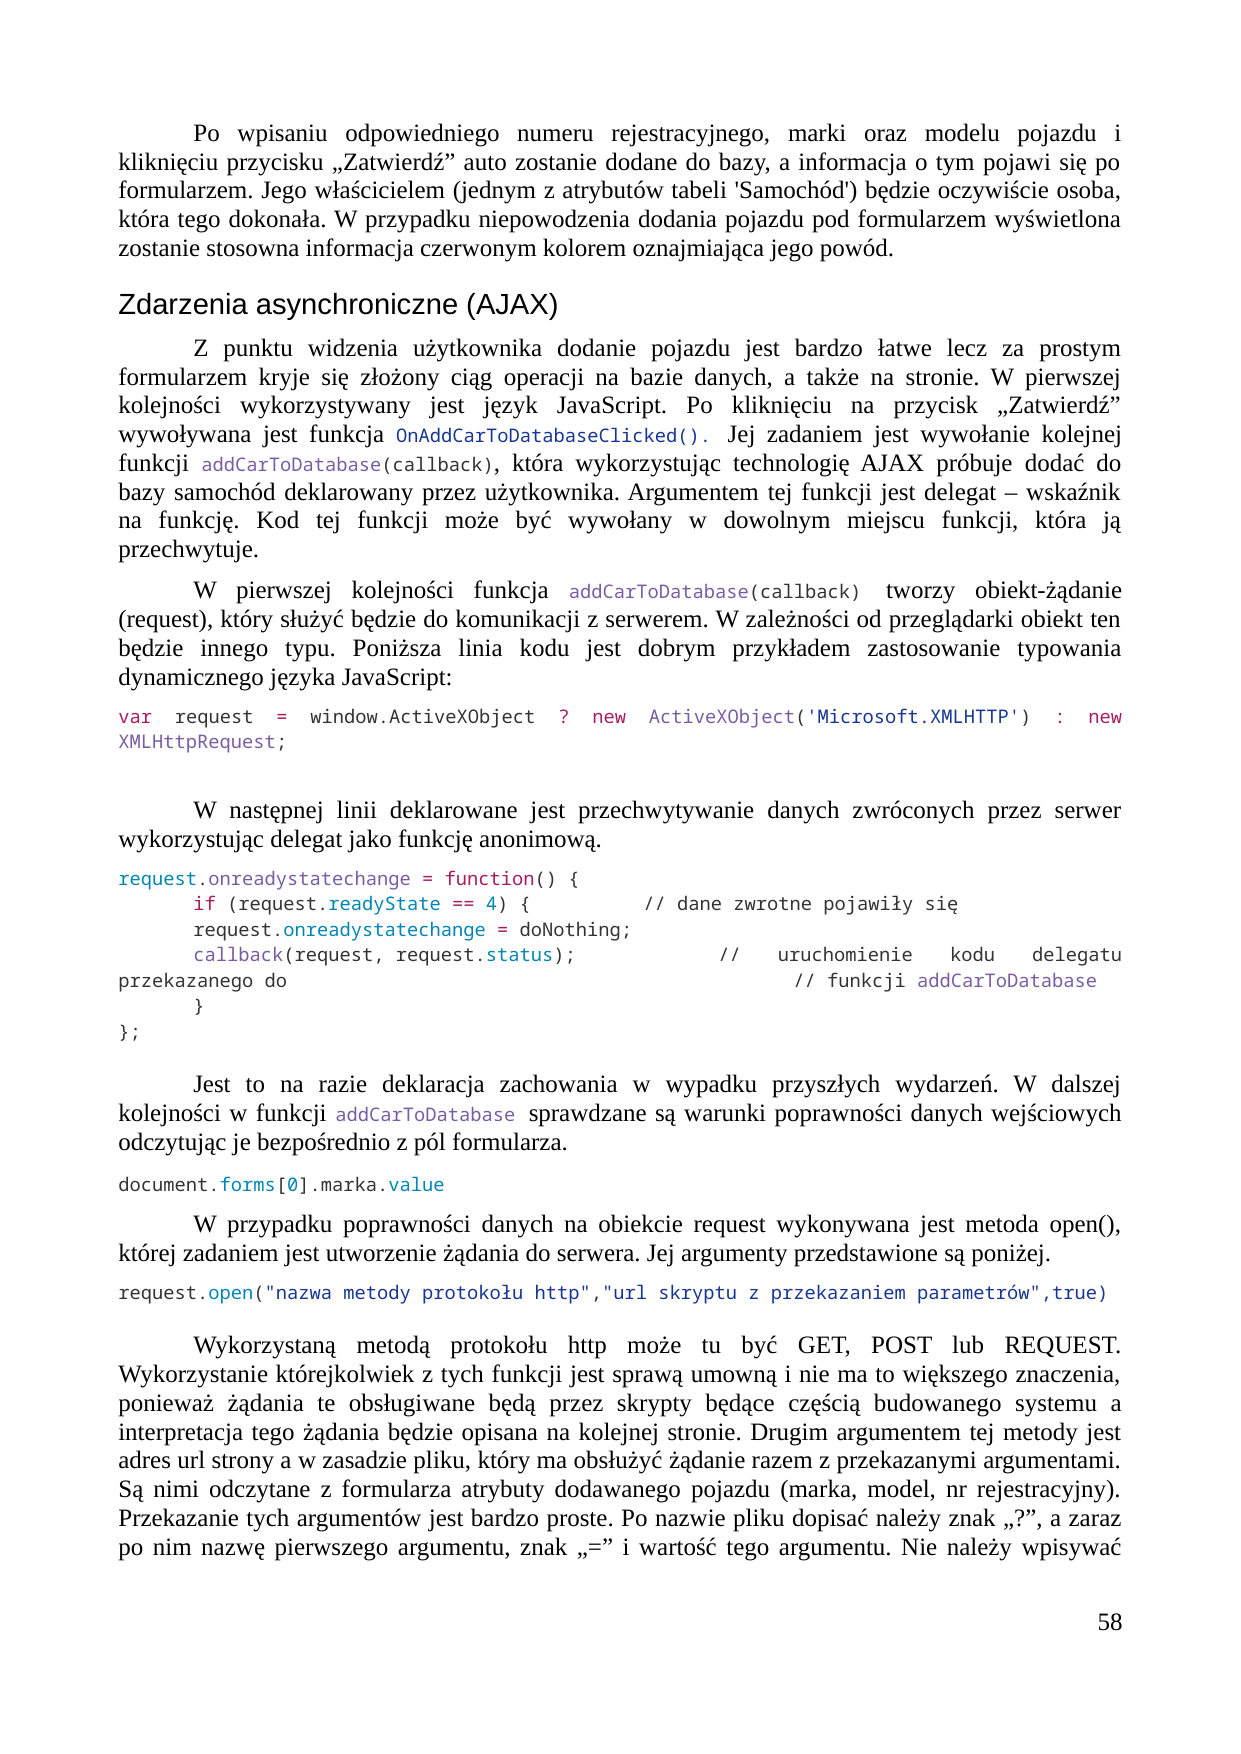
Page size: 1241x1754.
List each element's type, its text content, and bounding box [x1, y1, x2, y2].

text var request = window.ActiveXObject ? new ActiveXObject('Microsoft.XMLHTTP') : new XMLHttpRequest; [118, 703, 1122, 754]
text document.forms[0].marka.value [118, 1168, 1122, 1197]
text Po wpisaniu odpowiedniego numeru rejestracyjnego, marki oraz modelu pojazdu i kliknięciu przycisku „Zatwierdź” auto zostanie dodane do bazy, a informacja o tym pojawi się po formularzem. Jego właścicielem (jednym z atrybutów tabeli 'Samochód') będzie oczywiście osoba, która tego dokonała. W przypadku niepowodzenia dodania pojazdu pod formularzem wyświetlona zostanie stosowna informacja czerwonym kolorem oznajmiająca jego powód. [118, 118, 1122, 262]
text W przypadku poprawności danych na obiekcie request wykonywana jest metoda open(), której zadaniem jest utworzenie żądania do serwera. Jej argumenty przedstawione są poniżej. [118, 1209, 1122, 1267]
text Z punktu widzenia użytkownika dodanie pojazdu jest bardzo łatwe lecz za prostym formularzem kryje się złożony ciąg operacji na bazie danych, a także na stronie. W pierwszej kolejności wykorzystywany jest język JavaScript. Po kliknięciu na przycisk „Zatwierdź” wywoływana jest funkcja OnAddCarToDatabaseClicked(). Jej zadaniem jest wywołanie kolejnej funkcji addCarToDatabase(callback), która wykorzystując technologię AJAX próbuje dodać do bazy samochód deklarowany przez użytkownika. Argumentem tej funkcji jest delegat – wskaźnik na funkcję. Kod tej funkcji może być wywołany w dowolnym miejscu funkcji, która ją przechwytuje. [118, 333, 1122, 563]
text W pierwszej kolejności funkcja addCarToDatabase(callback) tworzy obiekt-żądanie (request), który służyć będzie do komunikacji z serwerem. W zależności od przeglądarki obiekt ten będzie innego typu. Poniższa linia kodu jest dobrym przykładem zastosowanie typowania dynamicznego języka JavaScript: [118, 575, 1122, 690]
text request.onreadystatechange = doNothing; [118, 916, 1122, 942]
text callback(request, request.status); // uruchomienie kodu delegatu przekazanego do // funkcji addCarToDatabase [118, 942, 1122, 993]
text Jest to na razie deklaracja zachowania w wypadku przyszłych wydarzeń. W dalszej kolejności w funkcji addCarToDatabase sprawdzane są warunki poprawności danych wejściowych odczytując je bezpośrednio z pól formularza. [118, 1069, 1122, 1156]
subtitle Zdarzenia asynchroniczne (AJAX) [118, 287, 1122, 320]
text Wykorzystaną metodą protokołu http może tu być GET, POST lub REQUEST. Wykorzystanie którejkolwiek z tych funkcji jest sprawą umowną i nie ma to większego znaczenia, ponieważ żądania te obsługiwane będą przez skrypty będące częścią budowanego systemu a interpretacja tego żądania będzie opisana na kolejnej stronie. Drugim argumentem tej metody jest adres url strony a w zasadzie pliku, który ma obsłużyć żądanie razem z przekazanymi argumentami. Są nimi odczytane z formularza atrybuty dodawanego pojazdu (marka, model, nr rejestracyjny). Przekazanie tych argumentów jest bardzo proste. Po nazwie pliku dopisać należy znak „?”, a zaraz po nim nazwę pierwszego argumentu, znak „=” i wartość tego argumentu. Nie należy wpisywać [118, 1330, 1122, 1560]
text } [118, 993, 1122, 1018]
text if (request.readyState == 4) { // dane zwrotne pojawiły się [118, 891, 1122, 916]
text }; [118, 1018, 1122, 1044]
text request.onreadystatechange = function() { [118, 865, 1122, 891]
text W następnej linii deklarowane jest przechwytywanie danych zwróconych przez serwer wykorzystując delegat jako funkcję anonimową. [118, 795, 1122, 853]
text request.open("nazwa metody protokołu http","url skryptu z przekazaniem parametrów",true) [118, 1279, 1122, 1305]
